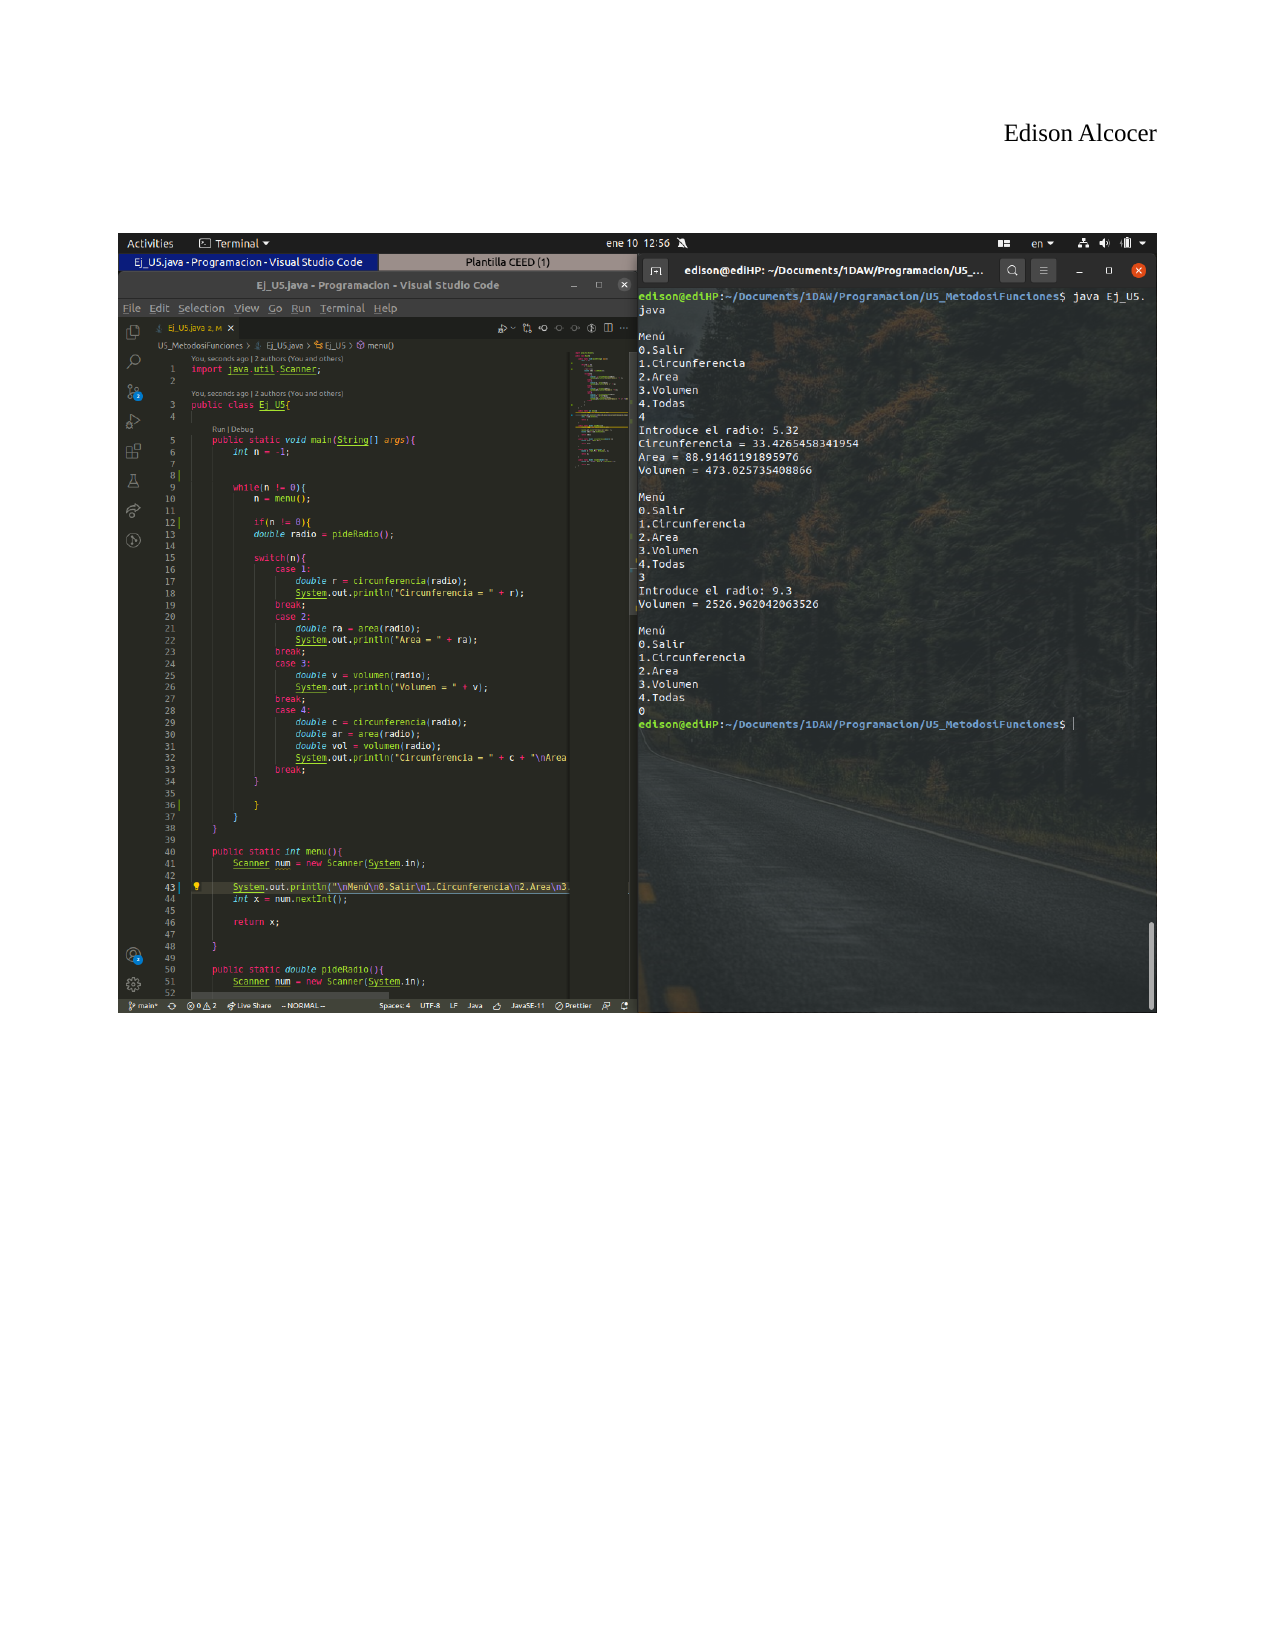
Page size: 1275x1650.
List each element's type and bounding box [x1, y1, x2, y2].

picture [118, 233, 1157, 1013]
